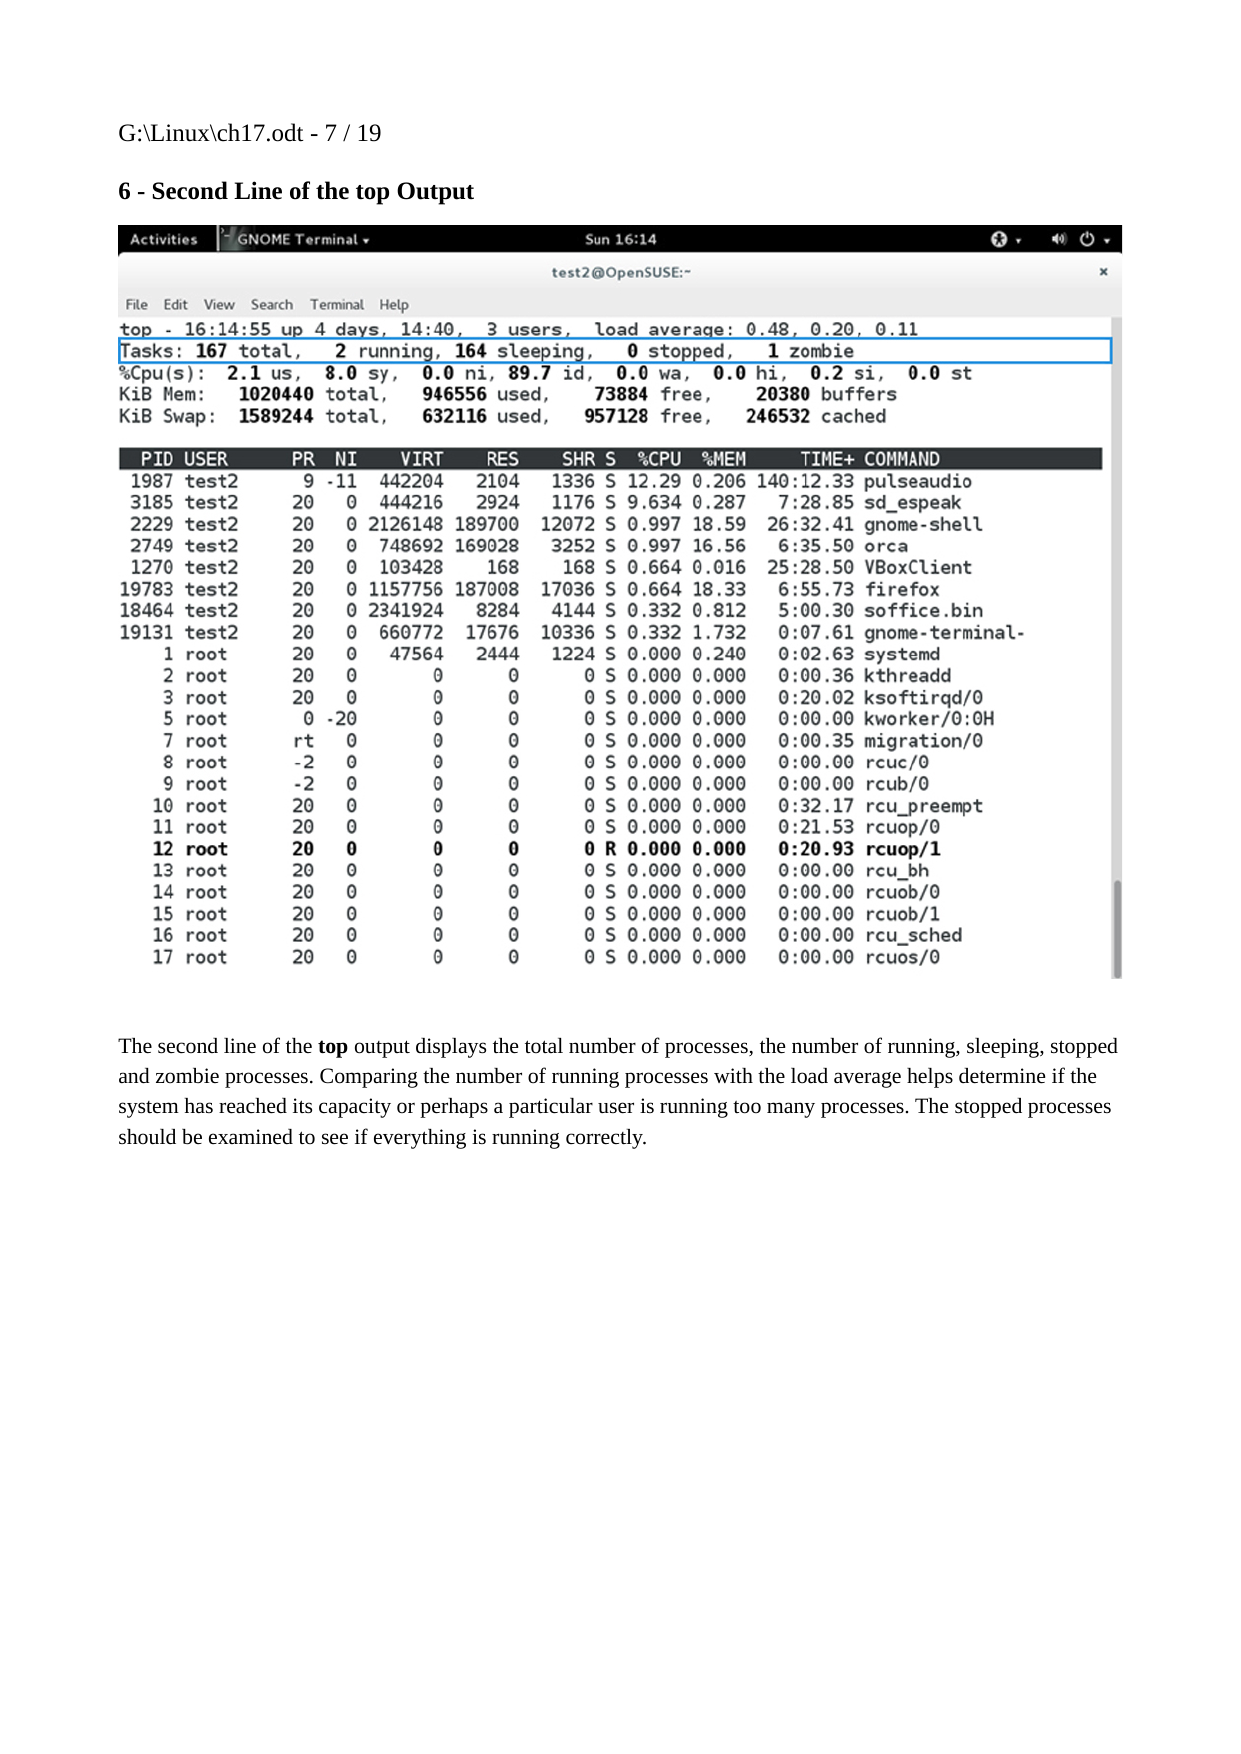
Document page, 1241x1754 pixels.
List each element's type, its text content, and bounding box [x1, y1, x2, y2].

text The second line of the top output displays the total number of processes, the number of running, sleeping, stopped and zombie processes. Comparing the number of running processes with the load average helps determine if the system has reached its capacity or perhaps a particular user is running too many processes. The stopped processes should be examined to see if everything is running correctly. [118, 1033, 1122, 1149]
text 6 - Second Line of the top Output [118, 176, 1122, 205]
picture [118, 225, 1123, 979]
